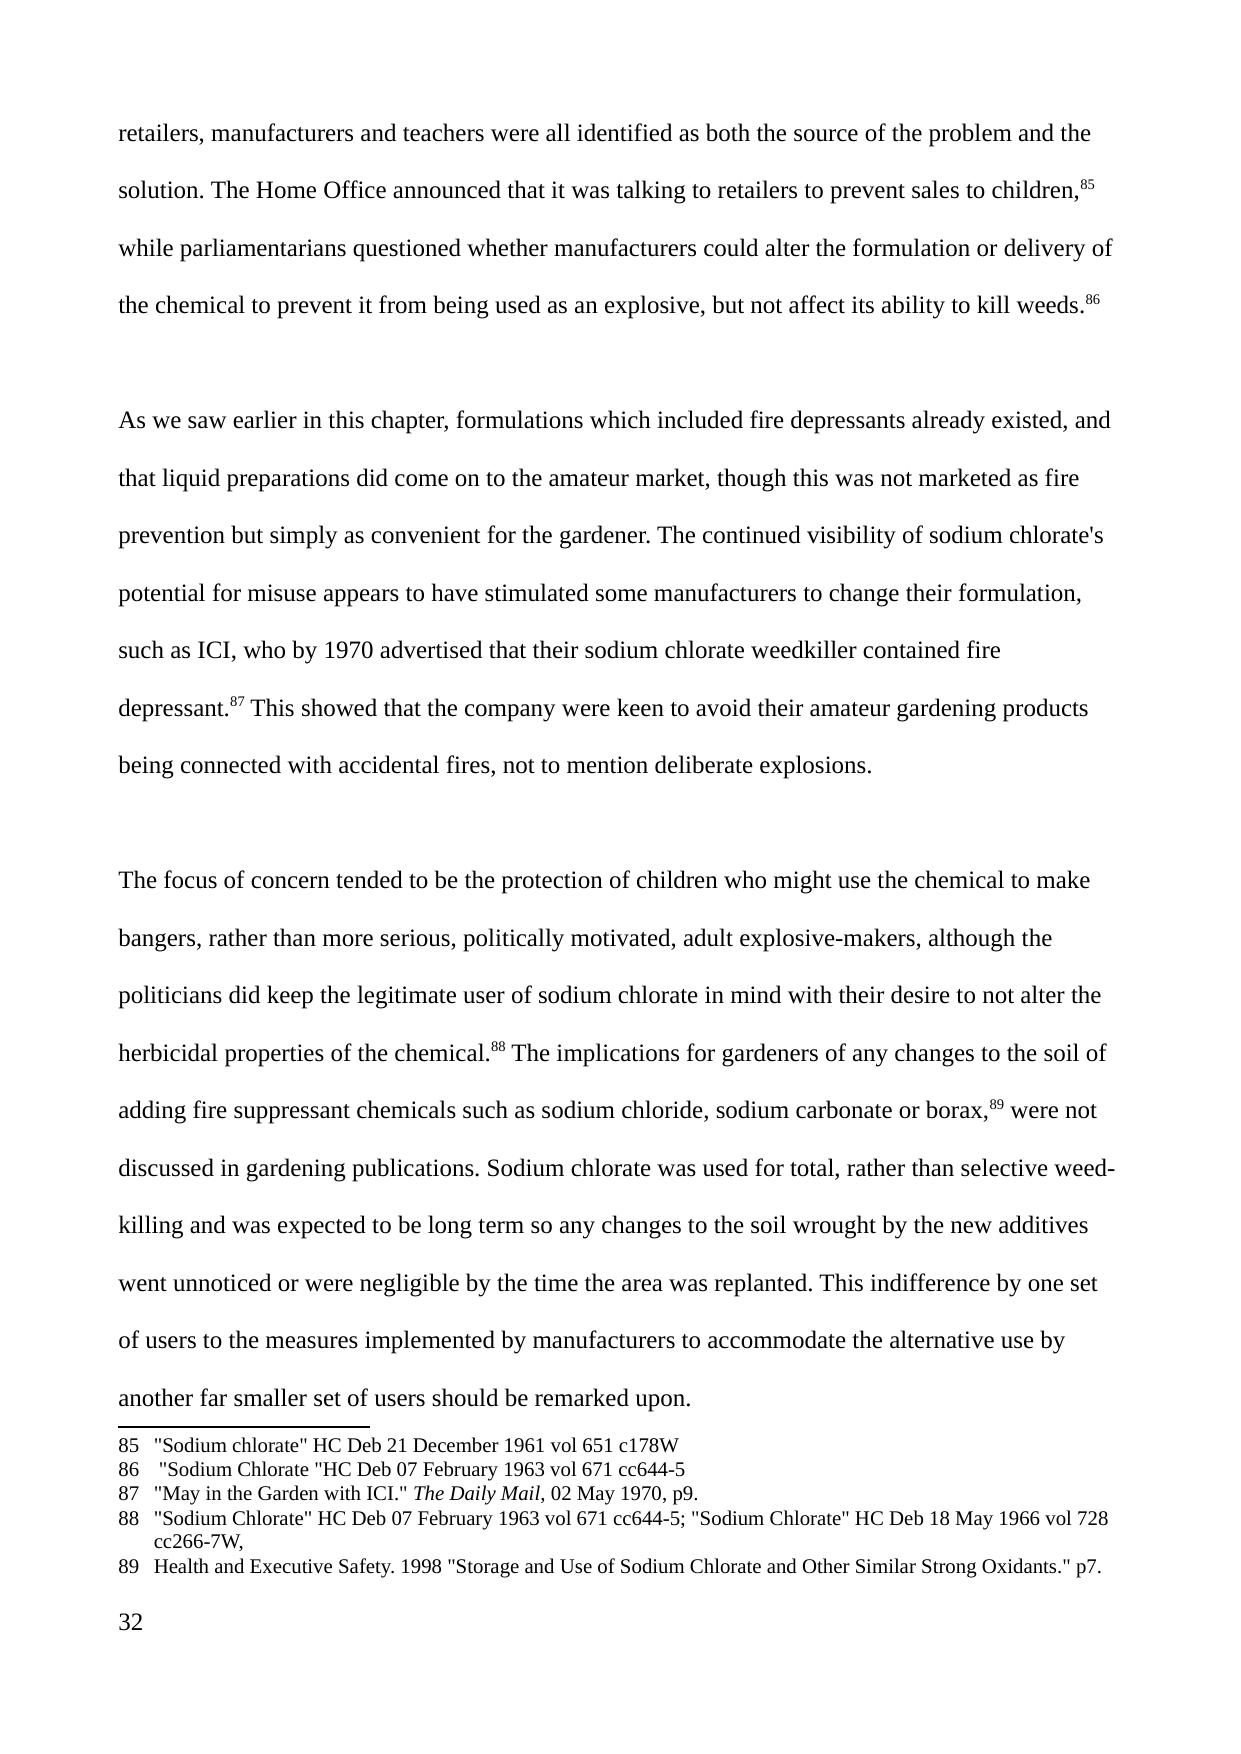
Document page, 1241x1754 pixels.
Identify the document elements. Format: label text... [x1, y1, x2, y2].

text As we saw earlier in this chapter, formulations which included fire depressants already existed, and that liquid preparations did come on to the amateur market, though this was not marketed as fire prevention but simply as convenient for the gardener. The continued visibility of sodium chlorate's potential for misuse appears to have stimulated some manufacturers to change their formulation, such as ICI, who by 1970 advertised that their sodium chlorate weedkiller contained fire depressant. This showed that the company were keen to avoid their amateur gardening products being connected with accidental fires, not to mention deliberate explosions. [118, 406, 1122, 779]
text "May in the Garden with ICI." The Daily Mail, 02 May 1970, p9. [118, 1481, 1122, 1505]
text retailers, manufacturers and teachers were all identified as both the source of the problem and the solution. The Home Office announced that it was talking to retailers to prevent sales to children, while parliamentarians questioned whether manufacturers could alter the formulation or delivery of the chemical to prevent it from being used as an explosive, but not affect its ability to kill weeds. [118, 118, 1122, 319]
text "Sodium Chlorate "HC Deb 07 February 1963 vol 671 cc644-5 [118, 1457, 1122, 1481]
text The focus of concern tended to be the protection of children who might use the chemical to make bangers, rather than more serious, politically motivated, adult explosive-makers, although the politicians did keep the legitimate user of sodium chlorate in mind with their desire to not alter the herbicidal properties of the chemical. The implications for gardeners of any changes to the soil of adding fire suppressant chemicals such as sodium chloride, sodium carbonate or borax, were not discussed in gardening publications. Sodium chlorate was used for total, rather than selective weed-killing and was expected to be long term so any changes to the soil wrought by the new additives went unnoticed or were negligible by the time the area was replanted. This indifference by one set of users to the measures implemented by manufacturers to accommodate the alternative use by another far smaller set of users should be remarked upon. [118, 866, 1122, 1412]
text Health and Executive Safety. 1998 "Storage and Use of Sodium Chlorate and Other Similar Strong Oxidants." p7. [118, 1553, 1122, 1578]
text "Sodium chlorate" HC Deb 21 December 1961 vol 651 c178W [118, 1433, 1122, 1457]
text "Sodium Chlorate" HC Deb 07 February 1963 vol 671 cc644-5; "Sodium Chlorate" HC Deb 18 May 1966 vol 728 cc266-7W, [118, 1505, 1122, 1553]
